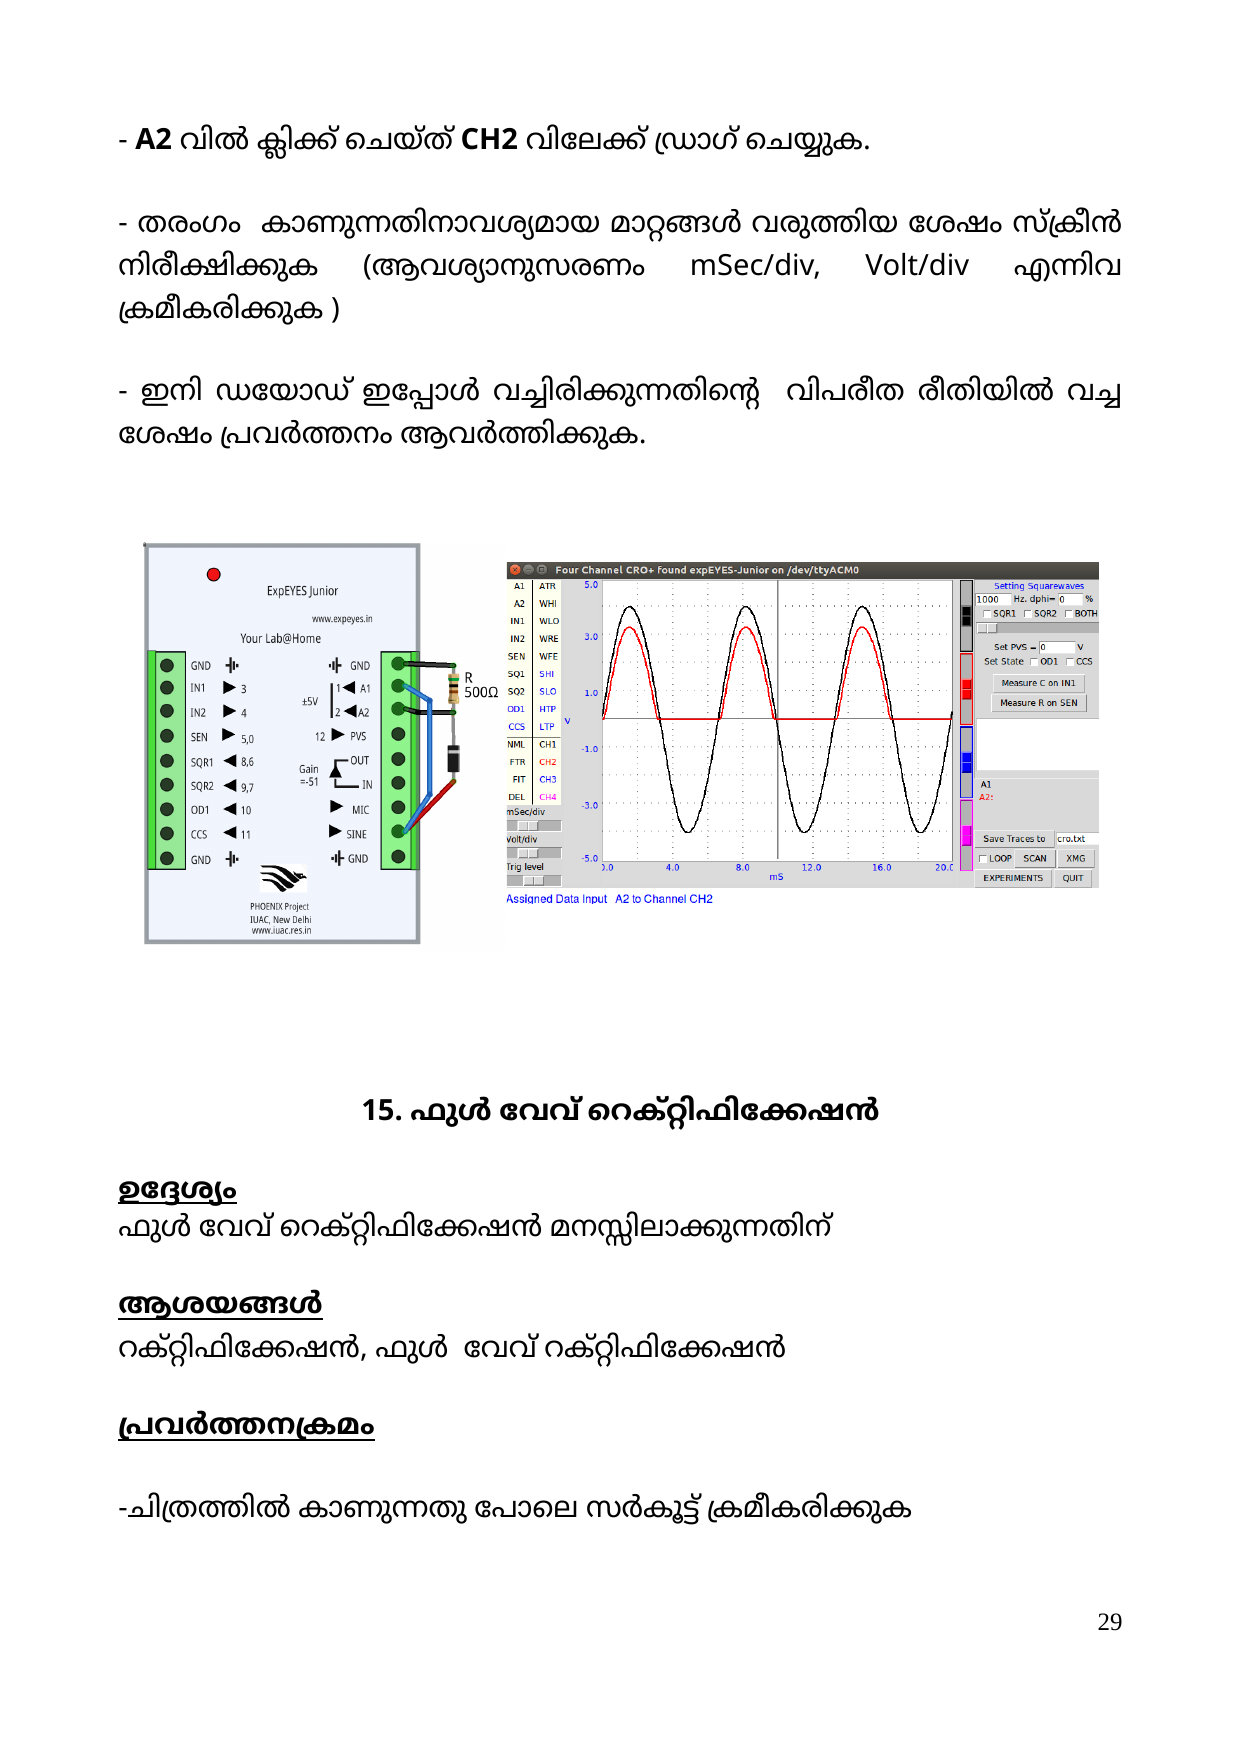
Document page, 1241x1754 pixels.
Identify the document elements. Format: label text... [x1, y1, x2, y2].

list റക്റ്റിഫിക്കേഷൻ, ഫുൾ വേവ് റക്റ്റിഫിക്കേഷൻ [118, 1326, 1122, 1369]
list -ചിത്രത്തിൽ കാണുന്നതു പോലെ സർകൂട്ട് ക്രമീകരിക്കുക [118, 1486, 1122, 1529]
list പ്രവർത്തനക്രമം [118, 1408, 1122, 1447]
picture [141, 541, 1099, 952]
list 15. ഫുൾ വേവ് റെക്റ്റിഫിക്കേഷൻ [118, 1089, 1122, 1132]
list ആശയങ്ങൾ [118, 1288, 1122, 1326]
list - A2 വിൽ ക്ലിക്ക് ചെയ്ത് CH2 വിലേക്ക് ഡ്രാഗ് ചെയ്യുക. [118, 118, 1122, 161]
list - ഇനി ഡയോഡ് ഇപ്പോൾ വച്ചിരിക്കുന്നതിന്റെ വിപരീത രീതിയിൽ വച്ച ശേഷം പ്രവർത്തനം ആവർത്തിക്കുക. [118, 369, 1122, 456]
list ഉദ്ദേശ്യം [118, 1172, 1122, 1210]
list - തരംഗം കാണുന്നതിനാവശ്യമായ മാറ്റങ്ങൾ വരുത്തിയ ശേഷം സ്ക്രീൻ നിരീക്ഷിക്കുക (ആവശ്യാനുസരണം mSec/div, Volt/div എന്നിവ ക്രമീകരിക്കുക ) [118, 201, 1122, 330]
list ഫുൾ വേവ് റെക്റ്റിഫിക്കേഷൻ മനസ്സിലാക്കുന്നതിന് [118, 1210, 1122, 1248]
